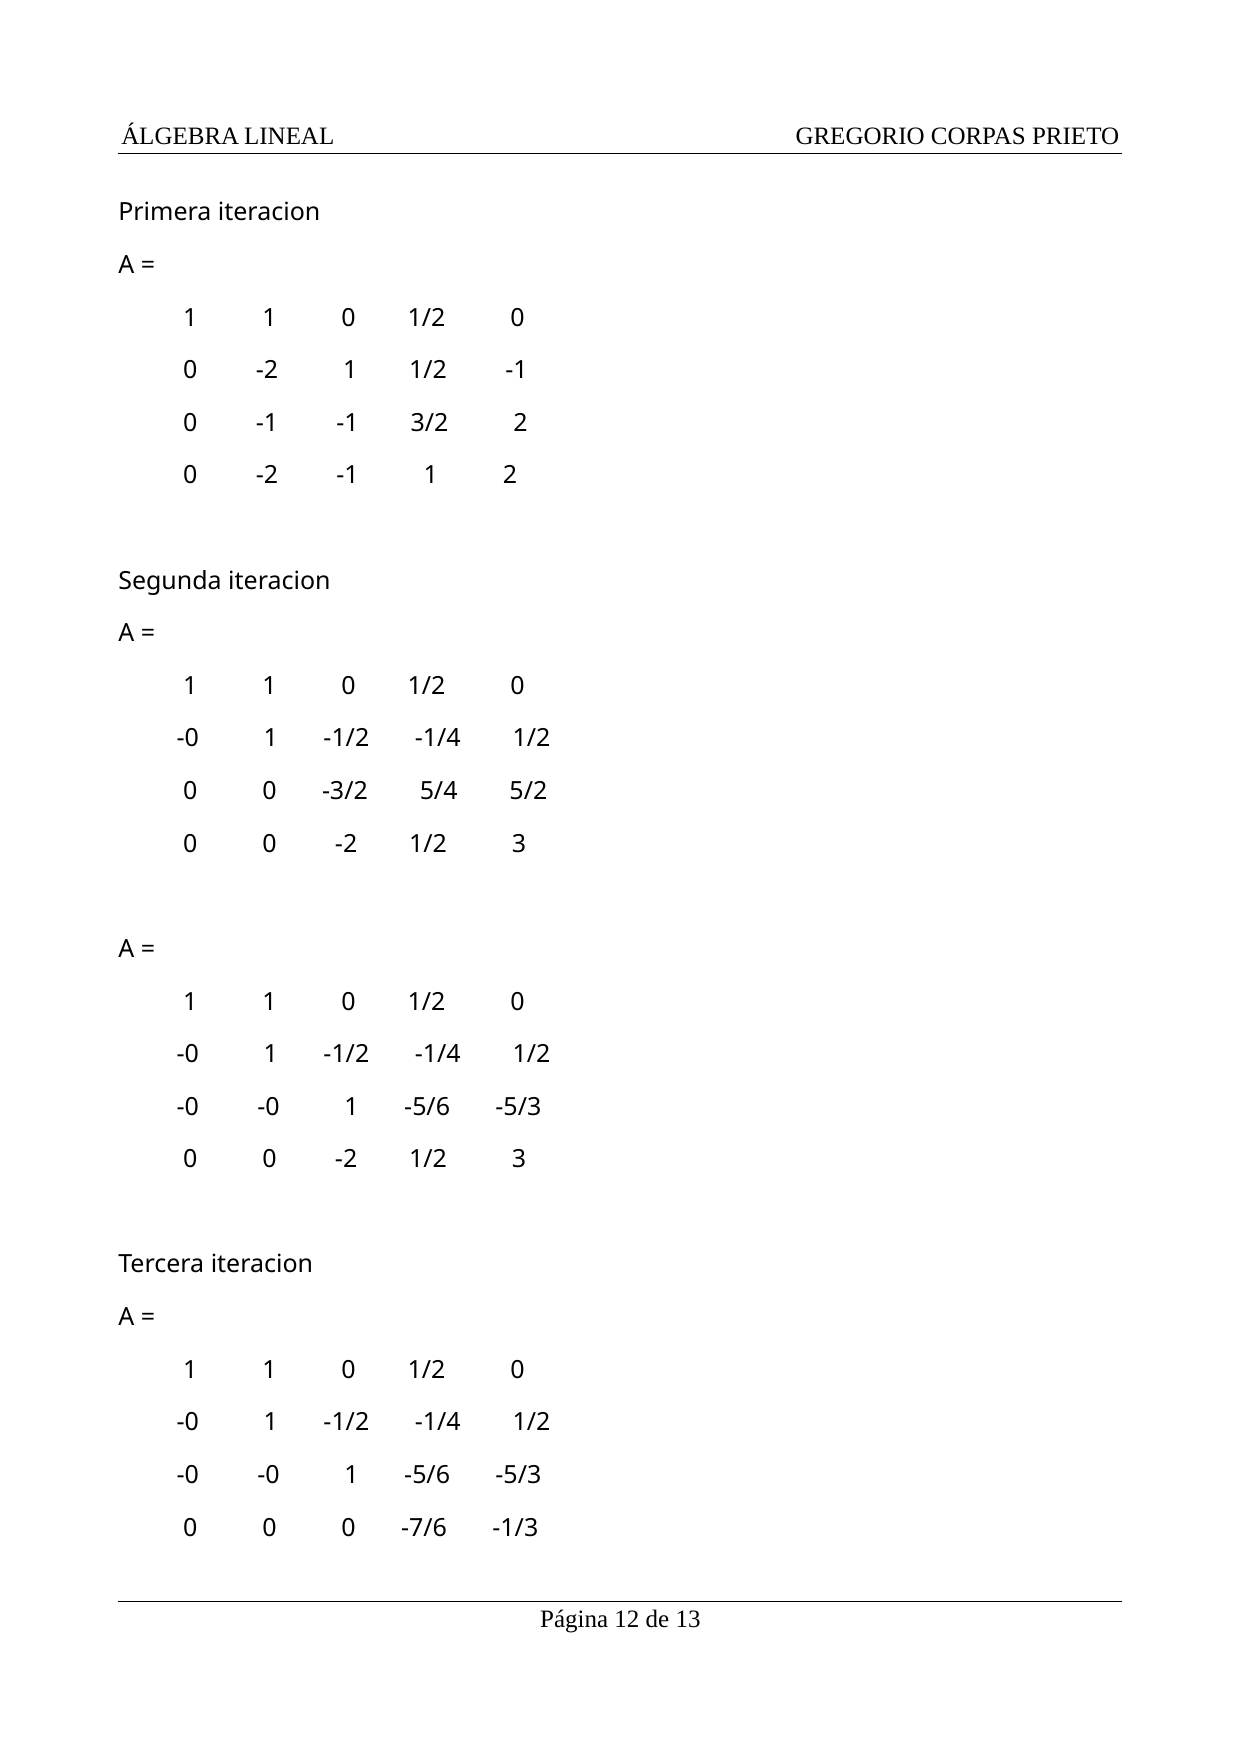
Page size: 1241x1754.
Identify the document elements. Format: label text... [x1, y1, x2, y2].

text -0 1 -1/2 -1/4 1/2 [118, 1404, 1122, 1438]
text 0 0 -3/2 5/4 5/2 [118, 773, 1122, 807]
text 0 -2 1 1/2 -1 [118, 352, 1122, 386]
text 1 1 0 1/2 0 [118, 299, 1122, 333]
text 0 0 0 -7/6 -1/3 [118, 1509, 1122, 1543]
text A = [118, 247, 1122, 281]
text A = [118, 615, 1122, 649]
text Primera iteracion [118, 194, 1122, 228]
text -0 1 -1/2 -1/4 1/2 [118, 1036, 1122, 1070]
text -0 -0 1 -5/6 -5/3 [118, 1088, 1122, 1122]
text Segunda iteracion [118, 562, 1122, 596]
text 1 1 0 1/2 0 [118, 667, 1122, 702]
text -0 1 -1/2 -1/4 1/2 [118, 720, 1122, 754]
text 0 0 -2 1/2 3 [118, 825, 1122, 859]
text -0 -0 1 -5/6 -5/3 [118, 1457, 1122, 1491]
text 0 -2 -1 1 2 [118, 457, 1122, 491]
text 0 -1 -1 3/2 2 [118, 404, 1122, 438]
text Tercera iteracion [118, 1246, 1122, 1280]
text A = [118, 931, 1122, 964]
text 1 1 0 1/2 0 [118, 1351, 1122, 1385]
text A = [118, 1299, 1122, 1333]
text 1 1 0 1/2 0 [118, 983, 1122, 1017]
text 0 0 -2 1/2 3 [118, 1141, 1122, 1175]
